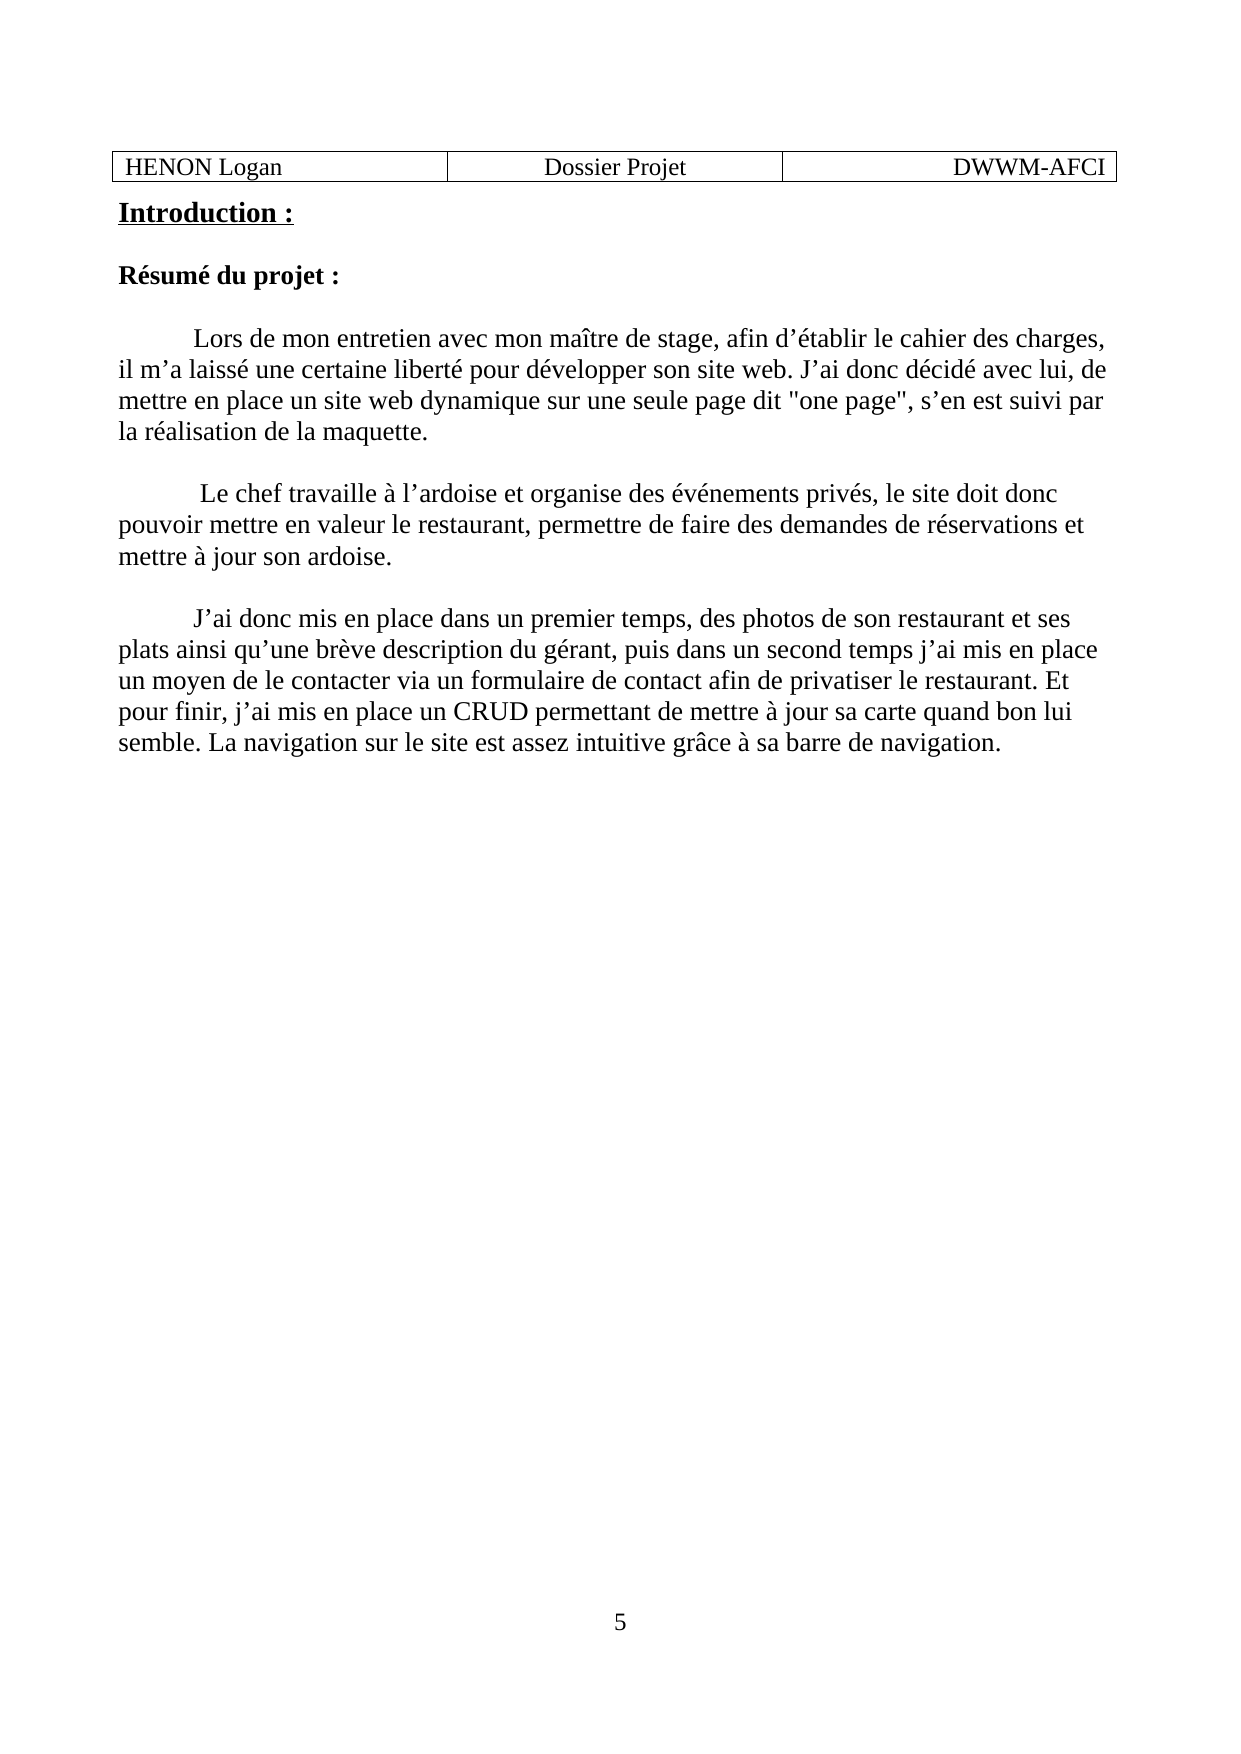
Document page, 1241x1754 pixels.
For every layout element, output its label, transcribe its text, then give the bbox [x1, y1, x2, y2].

text J’ai donc mis en place dans un premier temps, des photos de son restaurant et ses plats ainsi qu’une brève description du gérant, puis dans un second temps j’ai mis en place un moyen de le contacter via un formulaire de contact afin de privatiser le restaurant. Et pour finir, j’ai mis en place un CRUD permettant de mettre à jour sa carte quand bon lui semble. La navigation sur le site est assez intuitive grâce à sa barre de navigation. [118, 602, 1122, 758]
text Introduction : [118, 195, 1122, 228]
text Lors de mon entretien avec mon maître de stage, afin d’établir le cahier des charges, il m’a laissé une certaine liberté pour développer son site web. J’ai donc décidé avec lui, de mettre en place un site web dynamique sur une seule page dit "one page", s’en est suivi par la réalisation de la maquette. [118, 322, 1122, 446]
text Résumé du projet : [118, 259, 1122, 291]
text Le chef travaille à l’ardoise et organise des événements privés, le site doit donc pouvoir mettre en valeur le restaurant, permettre de faire des demandes de réservations et mettre à jour son ardoise. [118, 477, 1122, 571]
